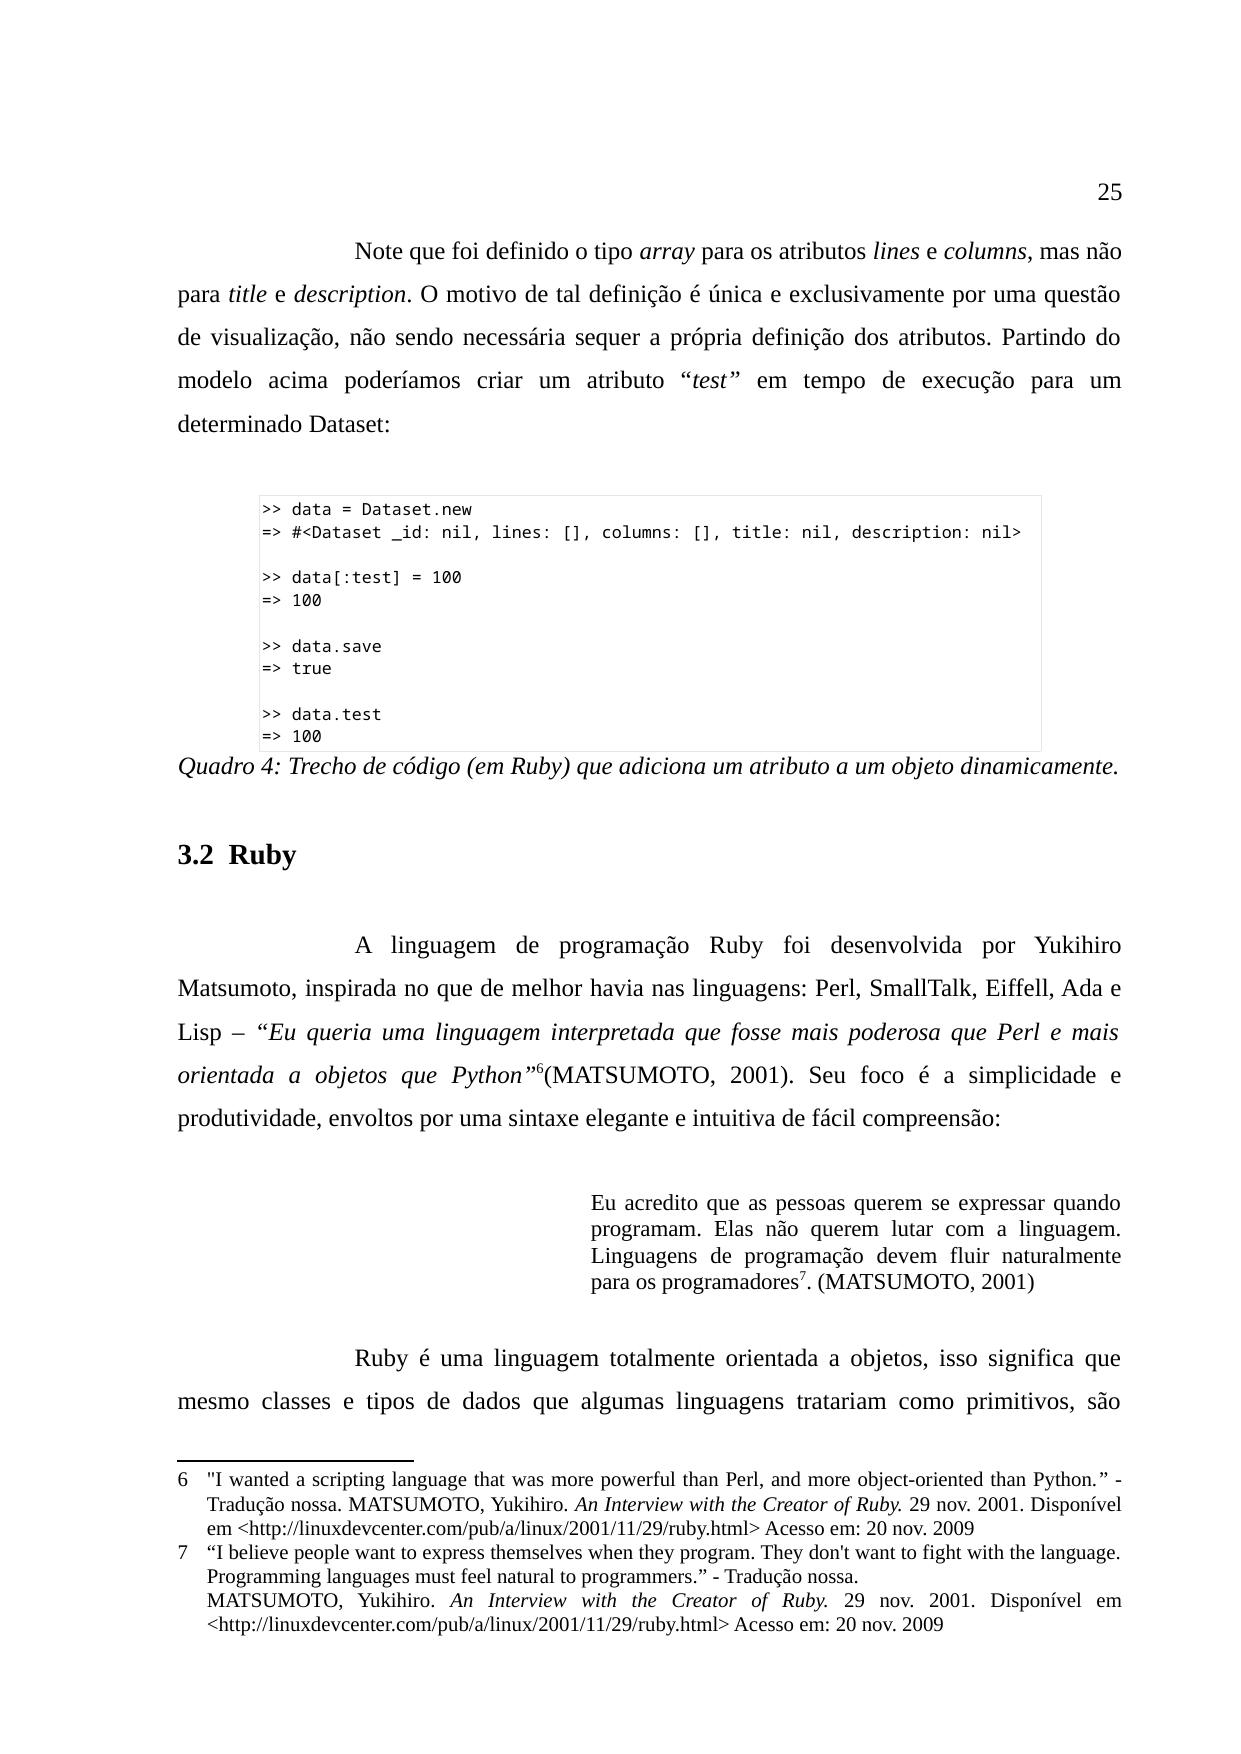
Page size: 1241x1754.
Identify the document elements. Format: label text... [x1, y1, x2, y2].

text Ruby é uma linguagem totalmente orientada a objetos, isso significa que mesmo classes e tipos de dados que algumas linguagens tratariam como primitivos, são [177, 1343, 1122, 1414]
text “I believe people want to express themselves when they program. They don't want to fight with the language. Programming languages must feel natural to programmers.” - Tradução nossa. [177, 1539, 1122, 1588]
text => 100 [262, 725, 1038, 748]
text 3.2 Ruby [177, 837, 1122, 871]
text => #<Dataset _id: nil, lines: [], columns: [], title: nil, description: nil> [262, 521, 1038, 543]
text A linguagem de programação Ruby foi desenvolvida por Yukihiro Matsumoto, inspirada no que de melhor havia nas linguagens: Perl, SmallTalk, Eiffell, Ada e Lisp – “Eu queria uma linguagem interpretada que fosse mais poderosa que Perl e mais orientada a objetos que Python”(MATSUMOTO, 2001). Seu foco é a simplicidade e produtividade, envoltos por uma sintaxe elegante e intuitiva de fácil compreensão: [177, 930, 1122, 1132]
text Note que foi definido o tipo array para os atributos lines e columns, mas não para title e description. O motivo de tal definição é única e exclusivamente por uma questão de visualização, não sendo necessária sequer a própria definição dos atributos. Partindo do modelo acima poderíamos criar um atributo “test” em tempo de execução para um determinado Dataset: [177, 236, 1122, 437]
text MATSUMOTO, Yukihiro. An Interview with the Creator of Ruby. 29 nov. 2001. Disponível em <http://linuxdevcenter.com/pub/a/linux/2001/11/29/ruby.html> Acesso em: 20 nov. 2009 [177, 1588, 1122, 1636]
text "I wanted a scripting language that was more powerful than Perl, and more object-oriented than Python.” - Tradução nossa. MATSUMOTO, Yukihiro. An Interview with the Creator of Ruby. 29 nov. 2001. Disponível em <http://linuxdevcenter.com/pub/a/linux/2001/11/29/ruby.html> Acesso em: 20 nov. 2009 [177, 1467, 1122, 1539]
text => true [262, 657, 1038, 679]
text >> data.save [262, 634, 1038, 657]
text => 100 [262, 589, 1038, 611]
text >> data = Dataset.new [262, 498, 1038, 521]
text Eu acredito que as pessoas querem se expressar quando programam. Elas não querem lutar com a linguagem. Linguagens de programação devem fluir naturalmente para os programadores. (MATSUMOTO, 2001) [591, 1189, 1122, 1294]
text Quadro 4: Trecho de código (em Ruby) que adiciona um atributo a um objeto dinamicamente. [177, 751, 1122, 779]
text >> data[:test] = 100 [262, 566, 1038, 589]
text >> data.test [262, 702, 1038, 725]
